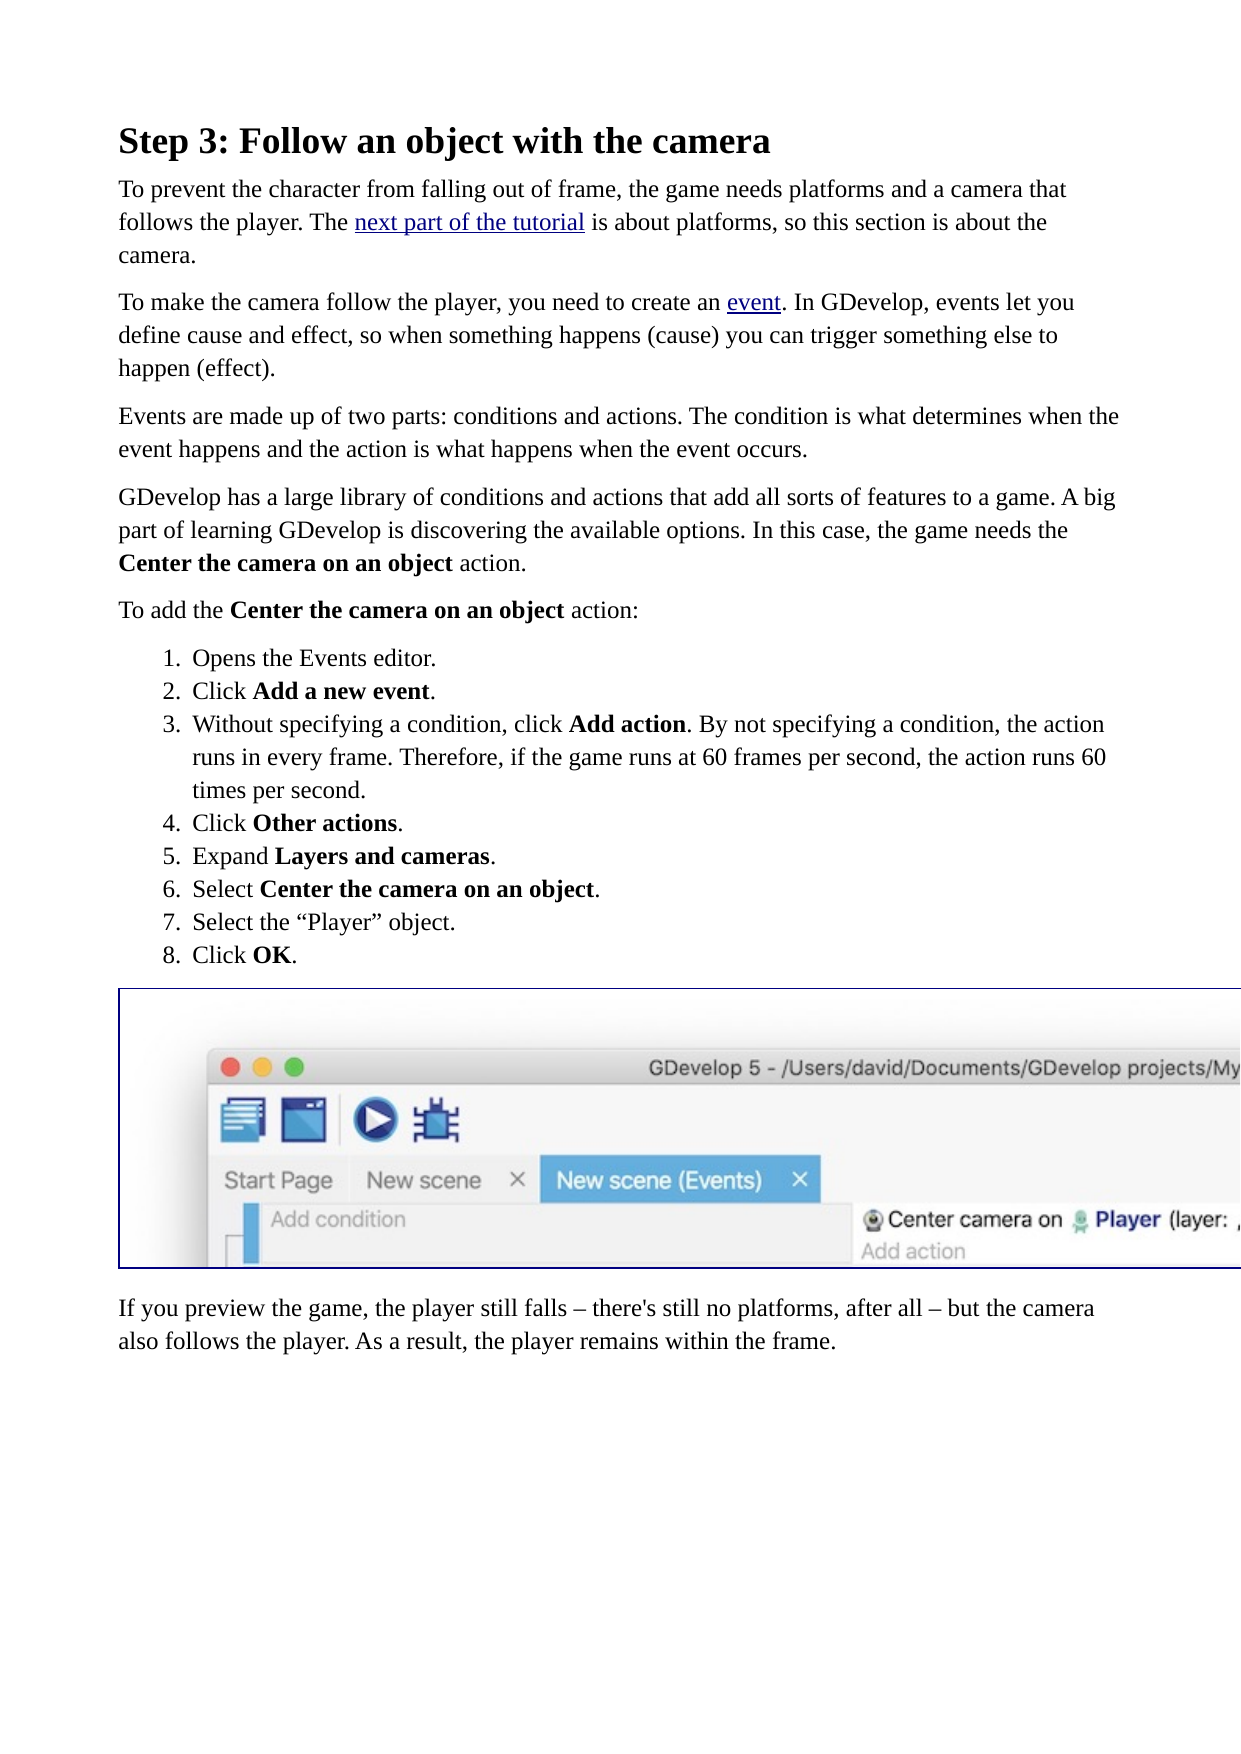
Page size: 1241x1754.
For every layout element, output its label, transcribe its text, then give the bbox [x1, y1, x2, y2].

text If you preview the game, the player still falls – there's still no platforms, after all – but the camera also follows the player. As a result, the player remains within the frame. [118, 1293, 1122, 1355]
list Without specifying a condition, click Add action. By not specifying a condition, the action runs in every frame. Therefore, if the game runs at 60 frames per second, the action runs 60 times per second. [162, 709, 1122, 804]
list Click Other actions. [162, 808, 1122, 837]
list Select Center the camera on an object. [162, 874, 1122, 903]
list Expand Layers and cameras. [162, 841, 1122, 870]
picture [120, 989, 1241, 1267]
text To make the camera follow the player, you need to create an event. In GDevelop, events let you define cause and effect, so when something happens (cause) you can trigger something else to happen (effect). [118, 287, 1122, 382]
text GDevelop has a large library of conditions and actions that add all sorts of features to a game. A big part of learning GDevelop is discovering the available options. In this case, the game needs the Center the camera on an object action. [118, 482, 1122, 576]
subtitle Step 3: Follow an object with the camera [118, 118, 1122, 161]
text To prevent the character from falling out of frame, the game needs platforms and a camera that follows the player. The next part of the tutorial is about platforms, so this section is about the camera. [118, 174, 1122, 268]
text Events are made up of two parts: conditions and actions. The condition is what determines when the event happens and the action is what happens when the event occurs. [118, 401, 1122, 463]
list Click Add a new event. [162, 676, 1122, 705]
list Click OK. [162, 940, 1122, 969]
list Opens the Events editor. [162, 643, 1122, 672]
text To add the Center the camera on an object action: [118, 595, 1122, 624]
list Select the “Player” object. [162, 907, 1122, 936]
